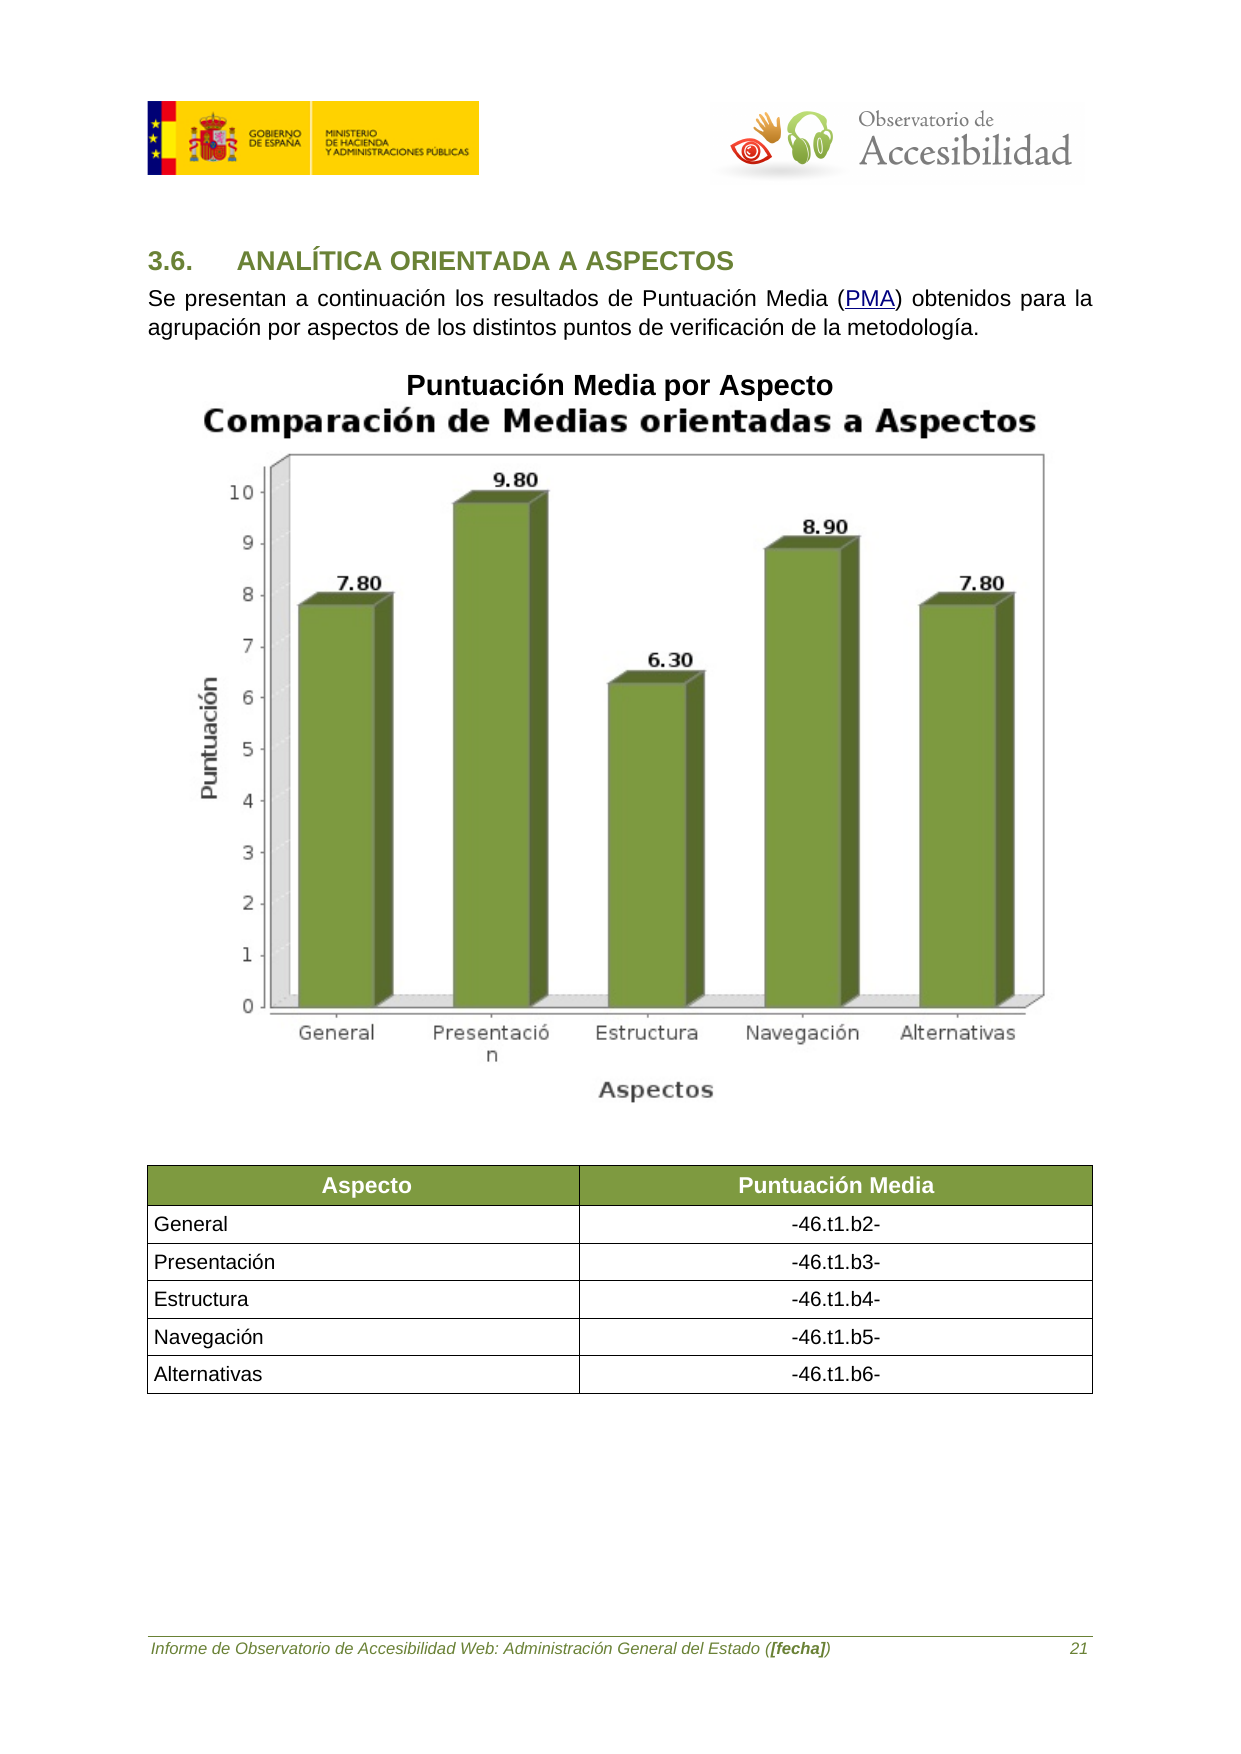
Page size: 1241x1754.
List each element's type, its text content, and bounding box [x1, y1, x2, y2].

table_cell -46.t1.b6- [580, 1356, 1092, 1392]
picture [147, 101, 479, 175]
table_header Puntuación Media [580, 1166, 1092, 1205]
table_cell General [148, 1206, 579, 1242]
subtitle Analítica orientada a aspectos [148, 245, 1092, 276]
picture [178, 401, 1062, 1112]
table_header Aspecto [148, 1166, 579, 1205]
table_cell Estructura [148, 1281, 579, 1317]
table_cell -46.t1.b4- [580, 1281, 1092, 1317]
text Se presentan a continuación los resultados de Puntuación Media (PMA) obtenidos para la agrupación por aspectos de los distintos puntos de verificación de la metodología. [148, 285, 1092, 341]
table_cell -46.t1.b3- [580, 1244, 1092, 1280]
table_cell Presentación [148, 1244, 579, 1280]
table_cell Navegación [148, 1319, 579, 1355]
text Puntuación Media por Aspecto [148, 368, 1092, 402]
table_cell -46.t1.b5- [580, 1319, 1092, 1355]
picture [710, 102, 1086, 185]
table_cell Alternativas [148, 1356, 579, 1392]
table_cell -46.t1.b2- [580, 1206, 1092, 1242]
